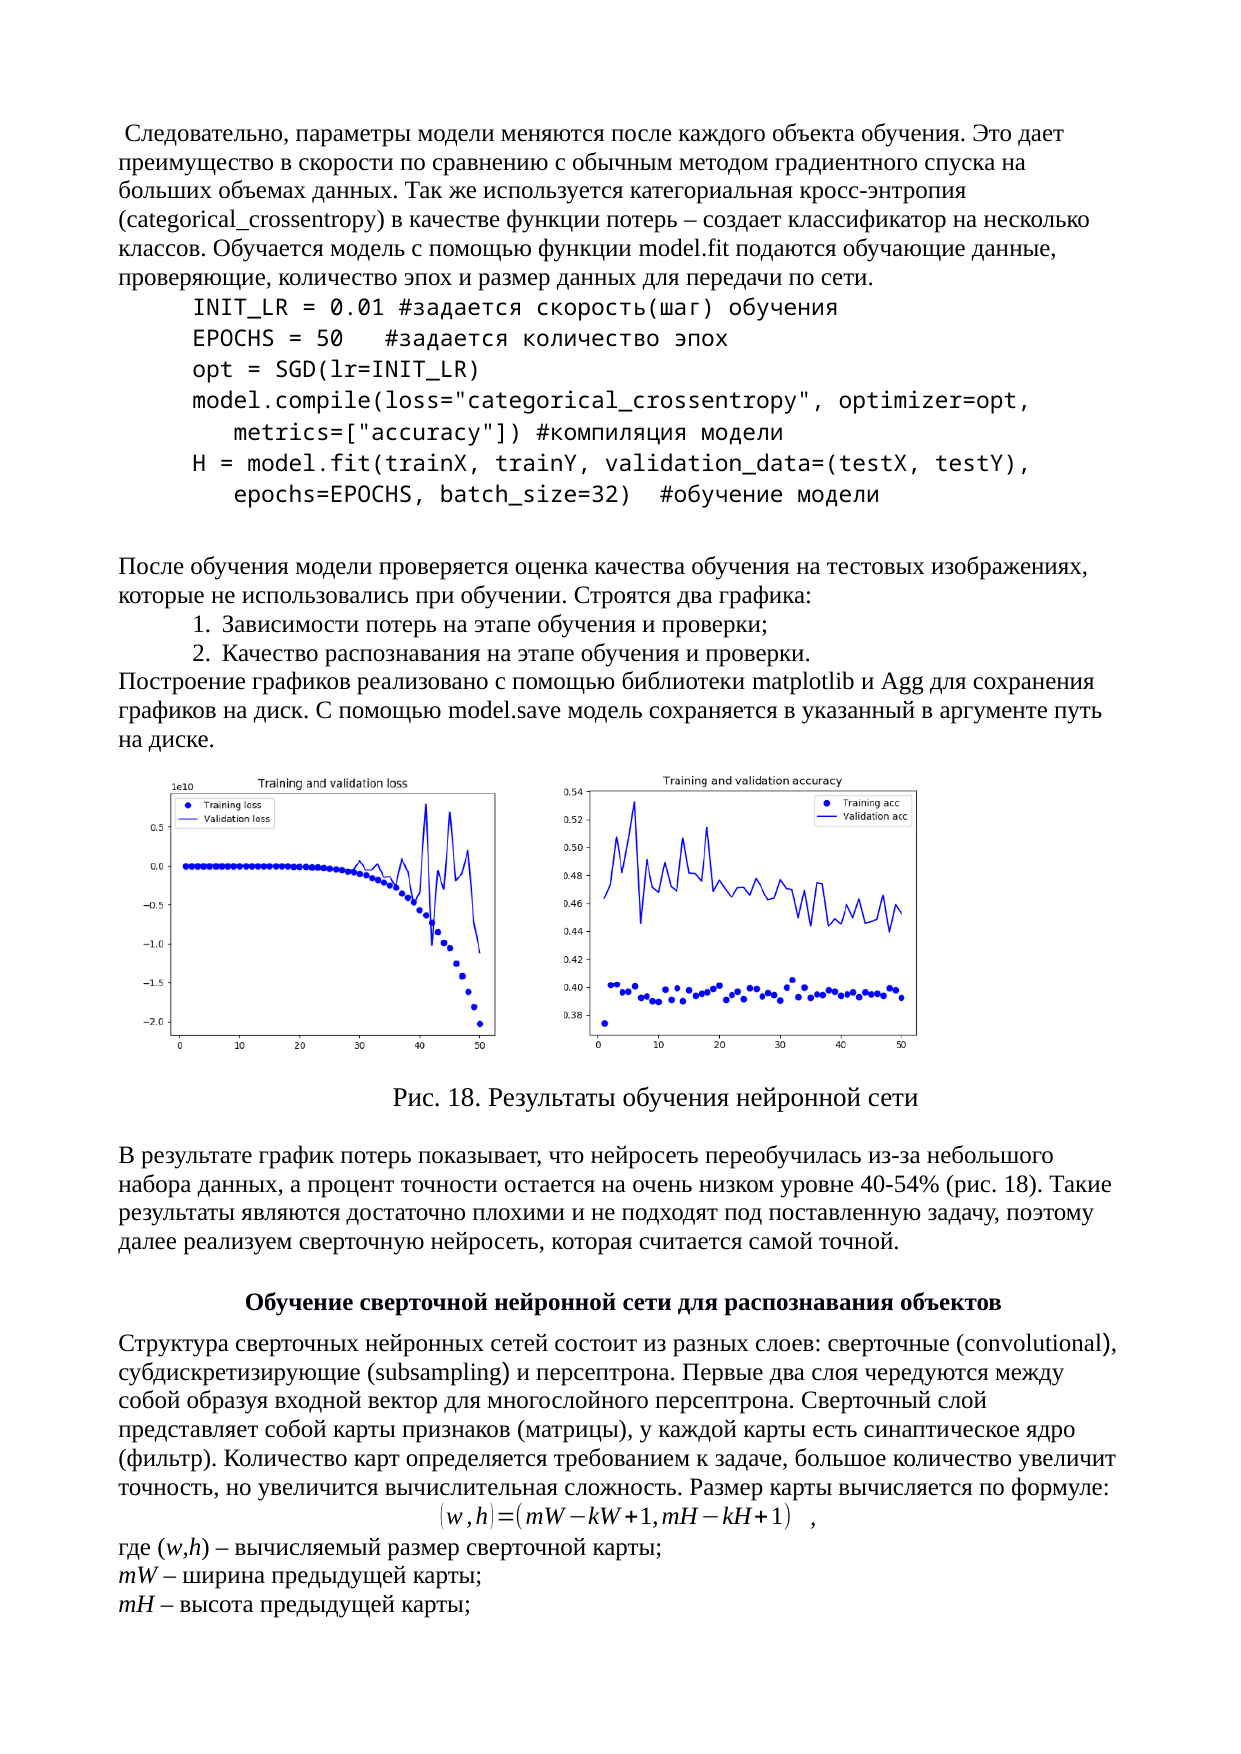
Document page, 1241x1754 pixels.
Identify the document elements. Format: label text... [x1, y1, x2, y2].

text где (w,h) – вычисляемый размер сверточной карты; [118, 1532, 1104, 1560]
list Качество распознавания на этапе обучения и проверки. [192, 638, 1104, 666]
list Зависимости потерь на этапе обучения и проверки; [192, 609, 1104, 638]
text H = model.fit(trainX, trainY, validation_data=(testX, testY), epochs=EPOCHS, batch_size=32) #обучение модели [192, 447, 1104, 509]
text Построение графиков реализовано с помощью библиотеки matplotlib и Agg для сохранения графиков на диск. С помощью model.save модель сохраняется в указанный в аргументе путь на диске. [118, 666, 1122, 753]
text После обучения модели проверяется оценка качества обучения на тестовых изображениях, которые не использовались при обучении. Строятся два графика: [118, 551, 1122, 609]
text , [118, 1501, 1122, 1532]
text mH – высота предыдущей карты; [118, 1589, 1104, 1618]
text Следовательно, параметры модели меняются после каждого объекта обучения. Это дает преимущество в скорости по сравнению с обычным методом градиентного спуска на больших объемах данных. Так же используется категориальная кросс-энтропия (categorical_crossentropy) в качестве функции потерь – создает классификатор на несколько классов. Обучается модель с помощью функции model.fit подаются обучающие данные, проверяющие, количество эпох и размер данных для передачи по сети. [118, 118, 1122, 291]
text В результате график потерь показывает, что нейросеть переобучилась из-за небольшого набора данных, а процент точности остается на очень низком уровне 40-54% (рис. 18). Такие результаты являются достаточно плохими и не подходят под поставленную задачу, поэтому далее реализуем сверточную нейросеть, которая считается самой точной. [118, 1140, 1122, 1255]
picture [118, 752, 958, 1069]
text INIT_LR = 0.01 #задается скорость(шаг) обучения EPOCHS = 50 #задается количество эпох opt = SGD(lr=INIT_LR) model.compile(loss="categorical_crossentropy", optimizer=opt, metrics=["accuracy"]) #компиляция модели [192, 291, 1104, 447]
subtitle Обучение сверточной нейронной сети для распознавания объектов [118, 1287, 1122, 1315]
text mW – ширина предыдущей карты; [118, 1560, 1104, 1589]
text Рис. 18. Результаты обучения нейронной сети [118, 1081, 1122, 1112]
text Структура сверточных нейронных сетей состоит из разных слоев: сверточные (convolutional), субдискретизирующие (subsampling) и персептрона. Первые два слоя чередуются между собой образуя входной вектор для многослойного персептрона. Сверточный слой представляет собой карты признаков (матрицы), у каждой карты есть синаптическое ядро (фильтр). Количество карт определяется требованием к задаче, большое количество увеличит точность, но увеличится вычислительная сложность. Размер карты вычисляется по формуле: [118, 1328, 1122, 1501]
